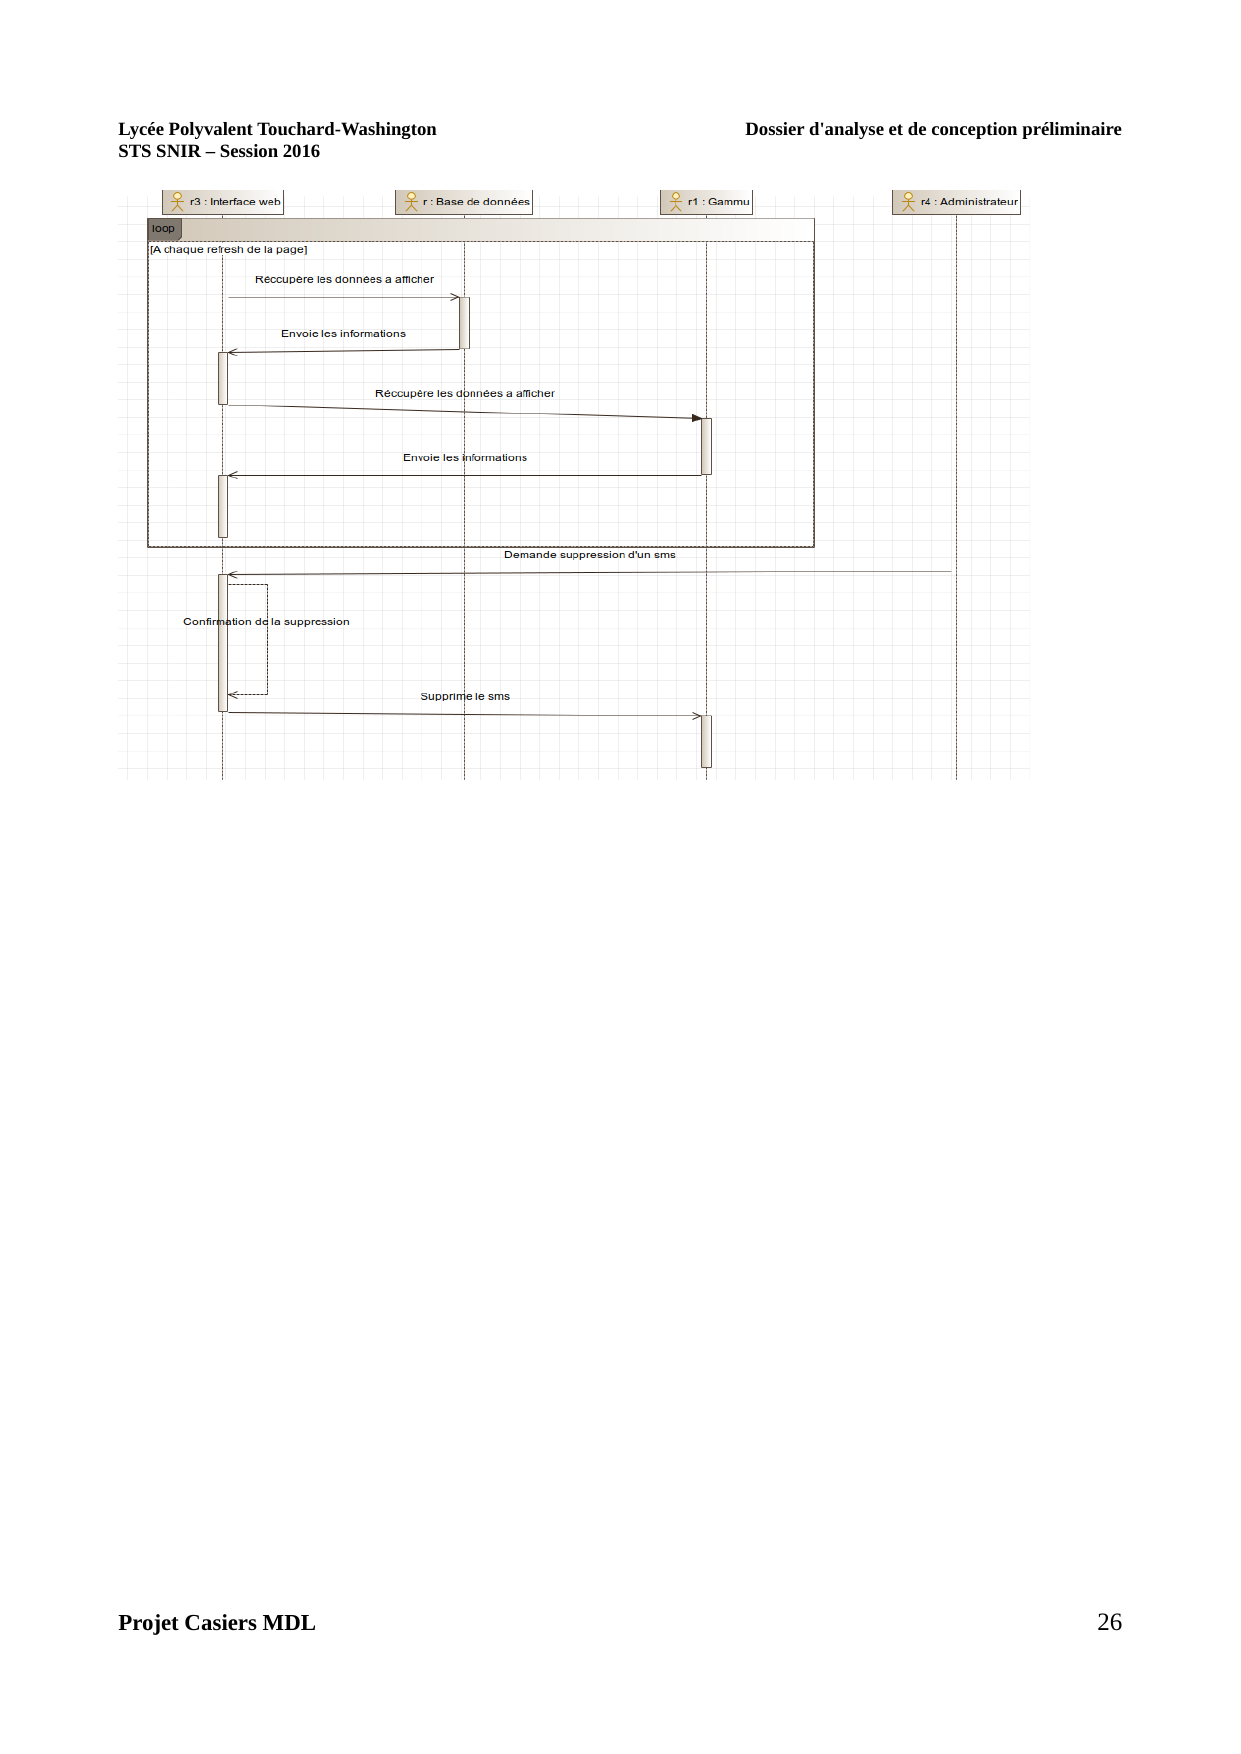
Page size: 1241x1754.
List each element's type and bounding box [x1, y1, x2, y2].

picture [118, 190, 1030, 780]
